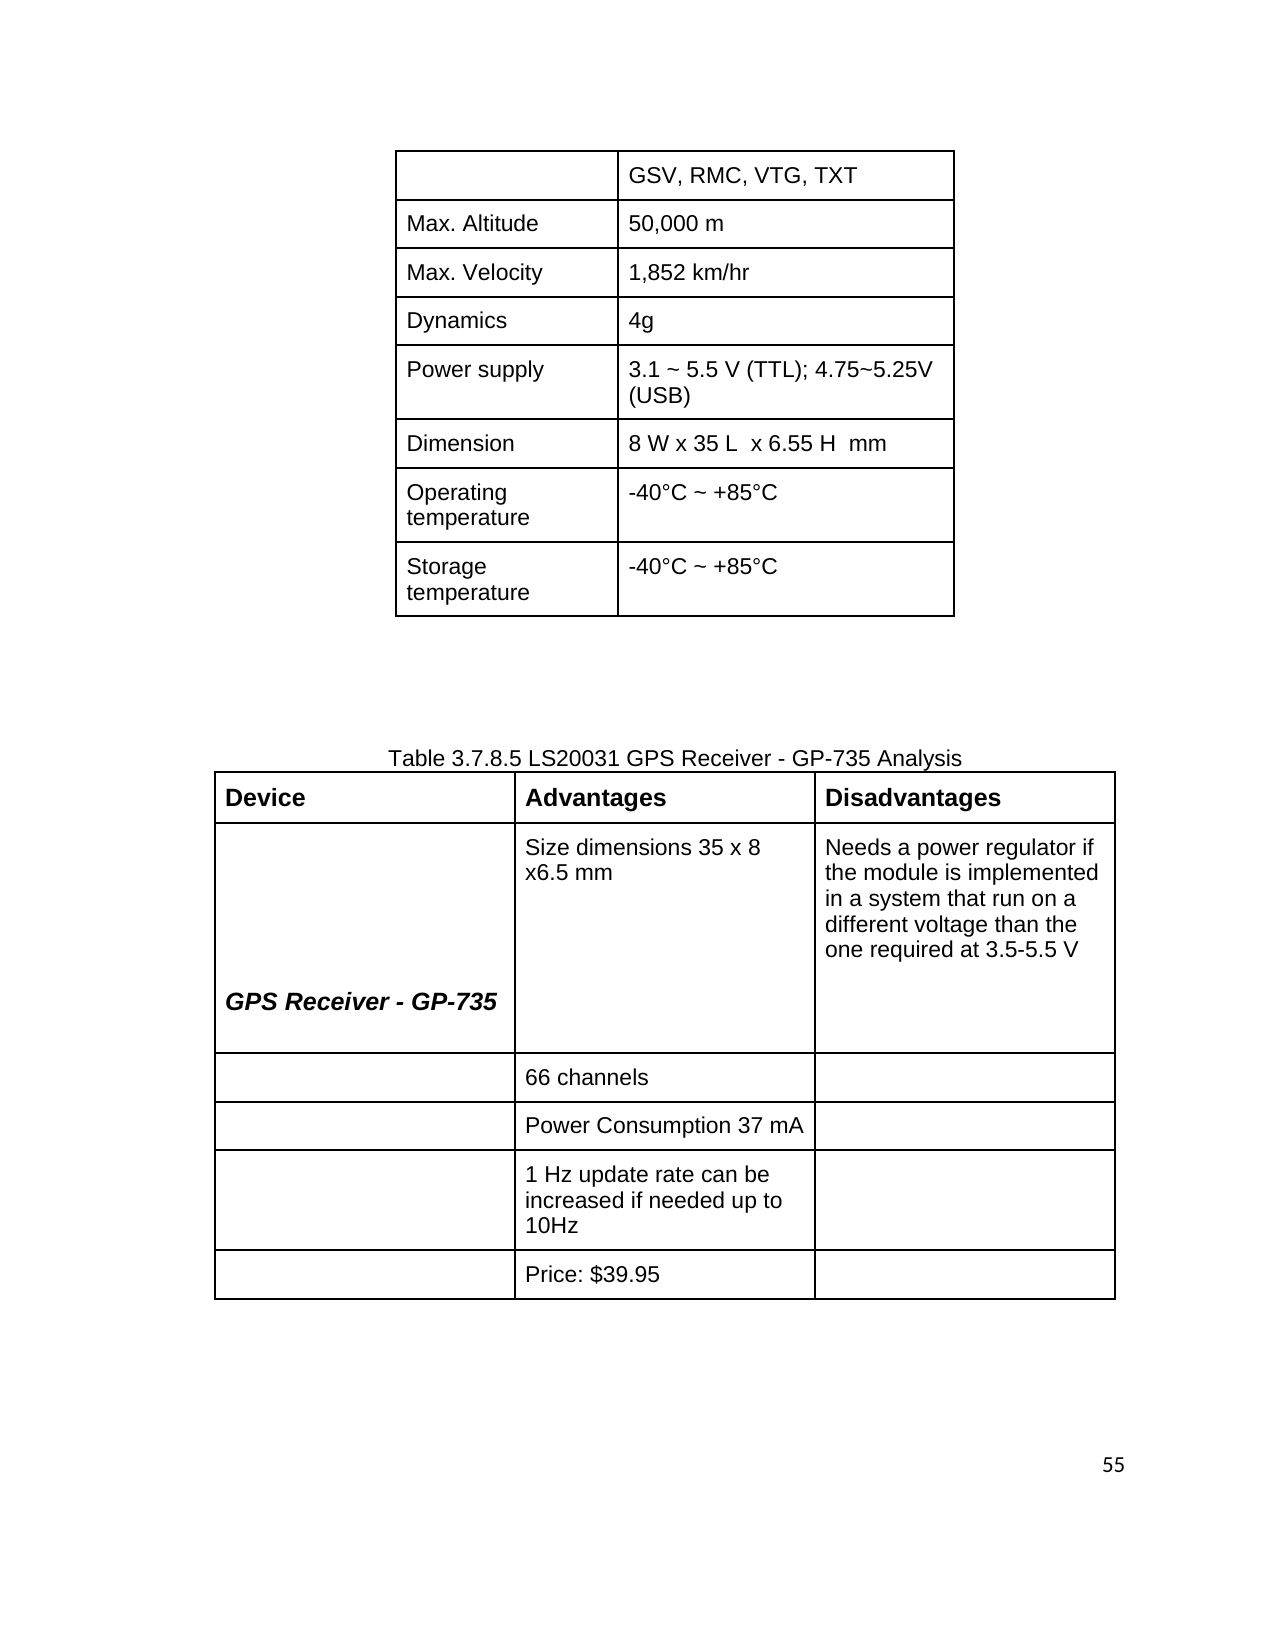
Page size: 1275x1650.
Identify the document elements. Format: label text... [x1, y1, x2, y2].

table_cell Max. Altitude [397, 201, 617, 247]
text Table 3.7.8.5 LS20031 GPS Receiver - GP-735 Analysis [225, 745, 1125, 771]
table_cell 1 Hz update rate can be increased if needed up to 10Hz [516, 1151, 814, 1249]
table_cell [216, 1151, 514, 1249]
table_cell Dynamics [397, 298, 617, 344]
table_cell 4g [619, 298, 953, 344]
table_cell [816, 1054, 1114, 1101]
table_cell [397, 152, 617, 198]
table_cell -40°C ~ +85°C [619, 543, 953, 615]
table_cell Dimension [397, 420, 617, 467]
table_cell [216, 1251, 514, 1297]
table_cell Price: $39.95 [516, 1251, 814, 1297]
table_cell GSV, RMC, VTG, TXT [619, 152, 953, 198]
table_header Advantages [516, 773, 814, 822]
table_cell Storage temperature [397, 543, 617, 615]
table_cell 1,852 km/hr [619, 249, 953, 296]
table_cell [216, 1103, 514, 1149]
table_cell Max. Velocity [397, 249, 617, 296]
table_cell Power Consumption 37 mA [516, 1103, 814, 1149]
table_cell 66 channels [516, 1054, 814, 1101]
table_cell [216, 1054, 514, 1101]
table_cell GPS Receiver - GP-735 [216, 824, 514, 1052]
table_cell Size dimensions 35 x 8 x6.5 mm [516, 824, 814, 1052]
table_cell 3.1 ~ 5.5 V (TTL); 4.75~5.25V (USB) [619, 346, 953, 418]
table_cell 8 W x 35 L x 6.55 H mm [619, 420, 953, 467]
table_cell 50,000 m [619, 201, 953, 247]
table_cell [816, 1151, 1114, 1249]
table_cell Power supply [397, 346, 617, 418]
table_cell [816, 1251, 1114, 1297]
table_cell Operating temperature [397, 469, 617, 541]
table_header Disadvantages [816, 773, 1114, 822]
table_cell Needs a power regulator if the module is implemented in a system that run on a different voltage than the one required at 3.5-5.5 V [816, 824, 1114, 1052]
table_cell [816, 1103, 1114, 1149]
table_header Device [216, 773, 514, 822]
table_cell -40°C ~ +85°C [619, 469, 953, 541]
